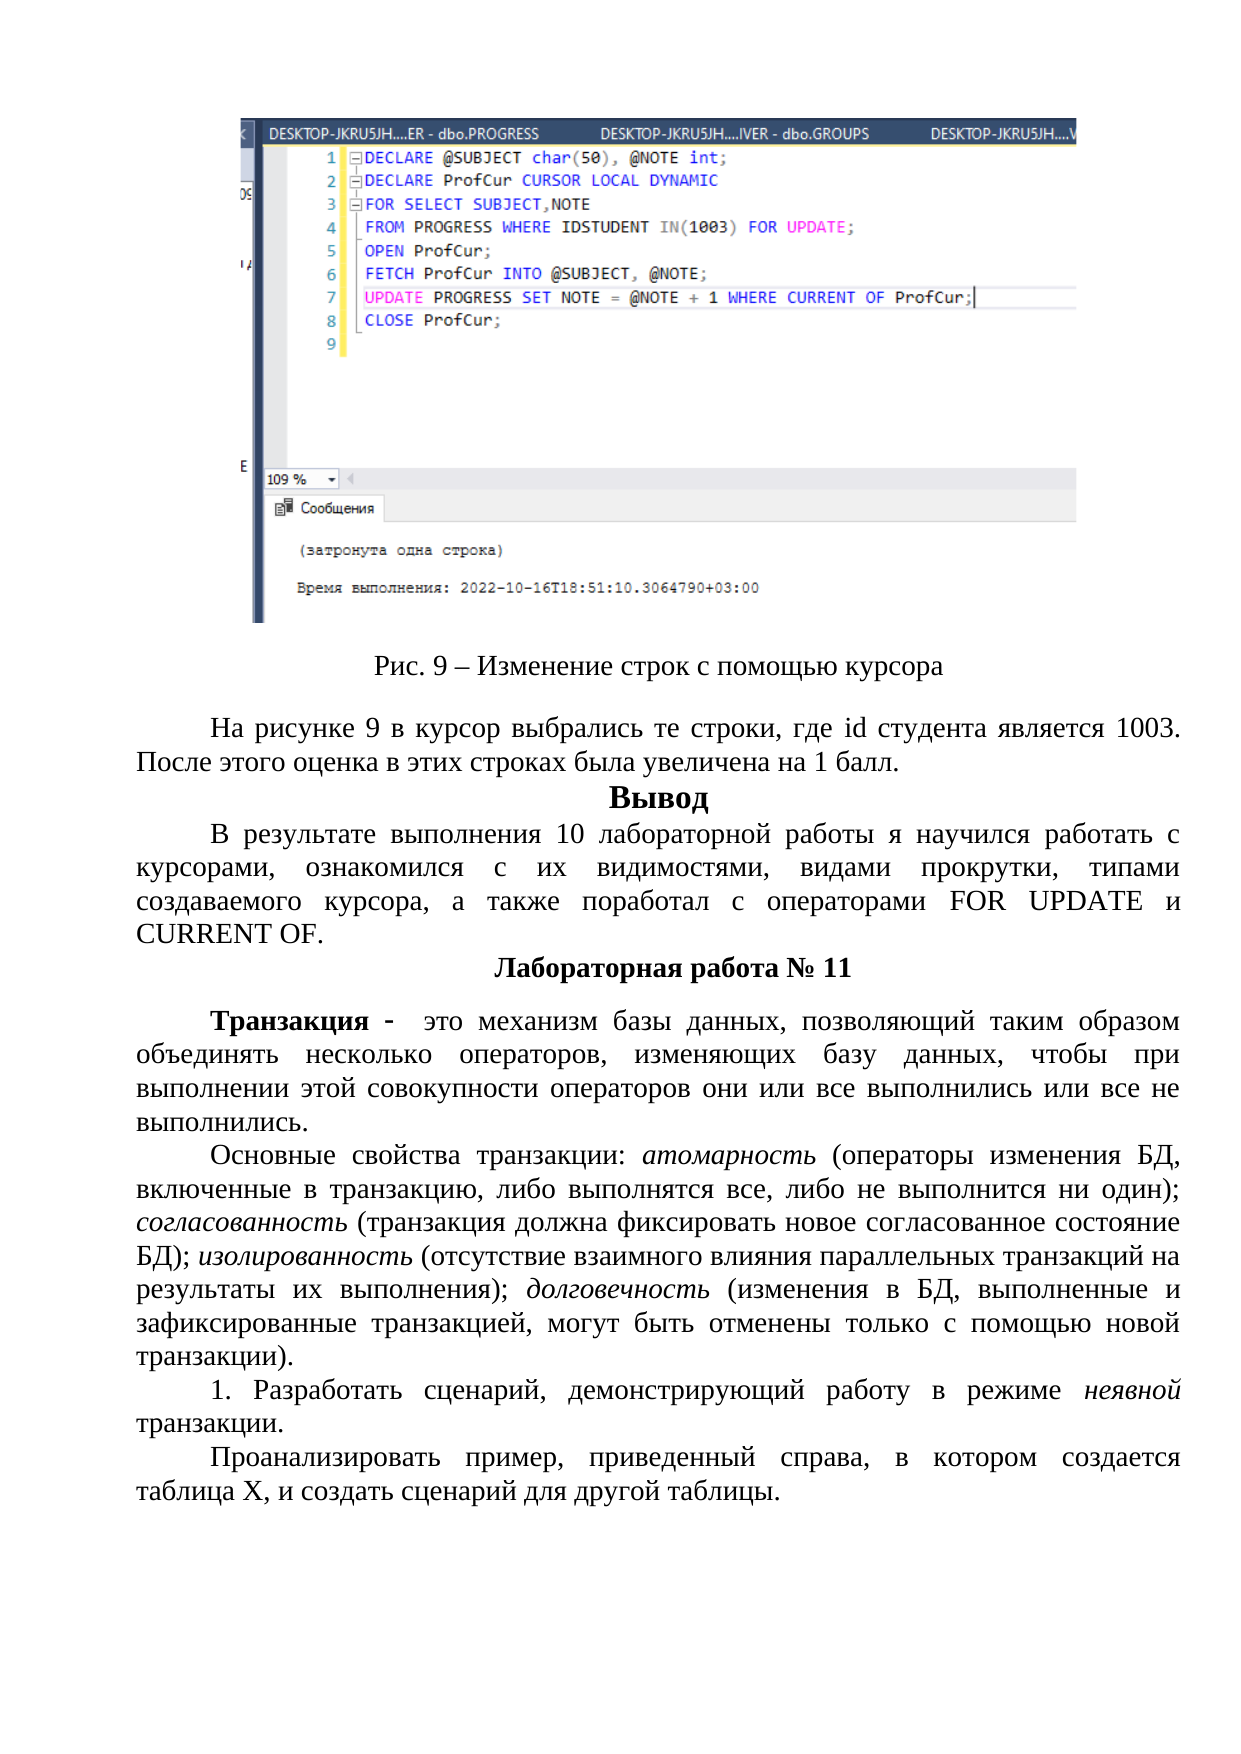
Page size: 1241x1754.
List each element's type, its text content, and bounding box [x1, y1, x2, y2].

text Вывод [136, 778, 1181, 816]
text Рис. 9 – Изменение строк с помощью курсора [136, 648, 1181, 681]
text На рисунке 9 в курсор выбрались те строки, где id студента является 1003. После этого оценка в этих строках была увеличена на 1 балл. [136, 711, 1181, 778]
text В результате выполнения 10 лабораторной работы я научился работать с курсорами, ознакомился с их видимостями, видами прокрутки, типами создаваемого курсора, а также поработал с операторами FOR UPDATE и CURRENT OF. [136, 816, 1181, 950]
text Лабораторная работа № 11 [136, 950, 1181, 984]
text Основные свойства транзакции: атомарность (операторы изменения БД, включенные в транзакцию, либо выполнятся все, либо не выполнится ни один); согласованность (транзакция должна фиксировать новое согласованное состояние БД); изолированность (отсутствие взаимного влияния параллельных транзакций на результаты их выполнения); долговечность (изменения в БД, выполненные и зафиксированные транзакцией, могут быть отменены только с помощью новой транзакции). [136, 1137, 1181, 1372]
text 1. Разработать сценарий, демонстрирующий работу в режиме неявной транзакции. [136, 1372, 1181, 1439]
text Проанализировать пример, приведенный справа, в котором создается таблица Х, и создать сценарий для другой таблицы. [136, 1439, 1181, 1506]
text Транзакция  это механизм базы данных, позволяющий таким образом объединять несколько операторов, изменяющих базу данных, чтобы при выполнении этой совокупности операторов они или все выполнились или все не выполнились. [136, 1003, 1181, 1137]
picture [240, 118, 1077, 623]
